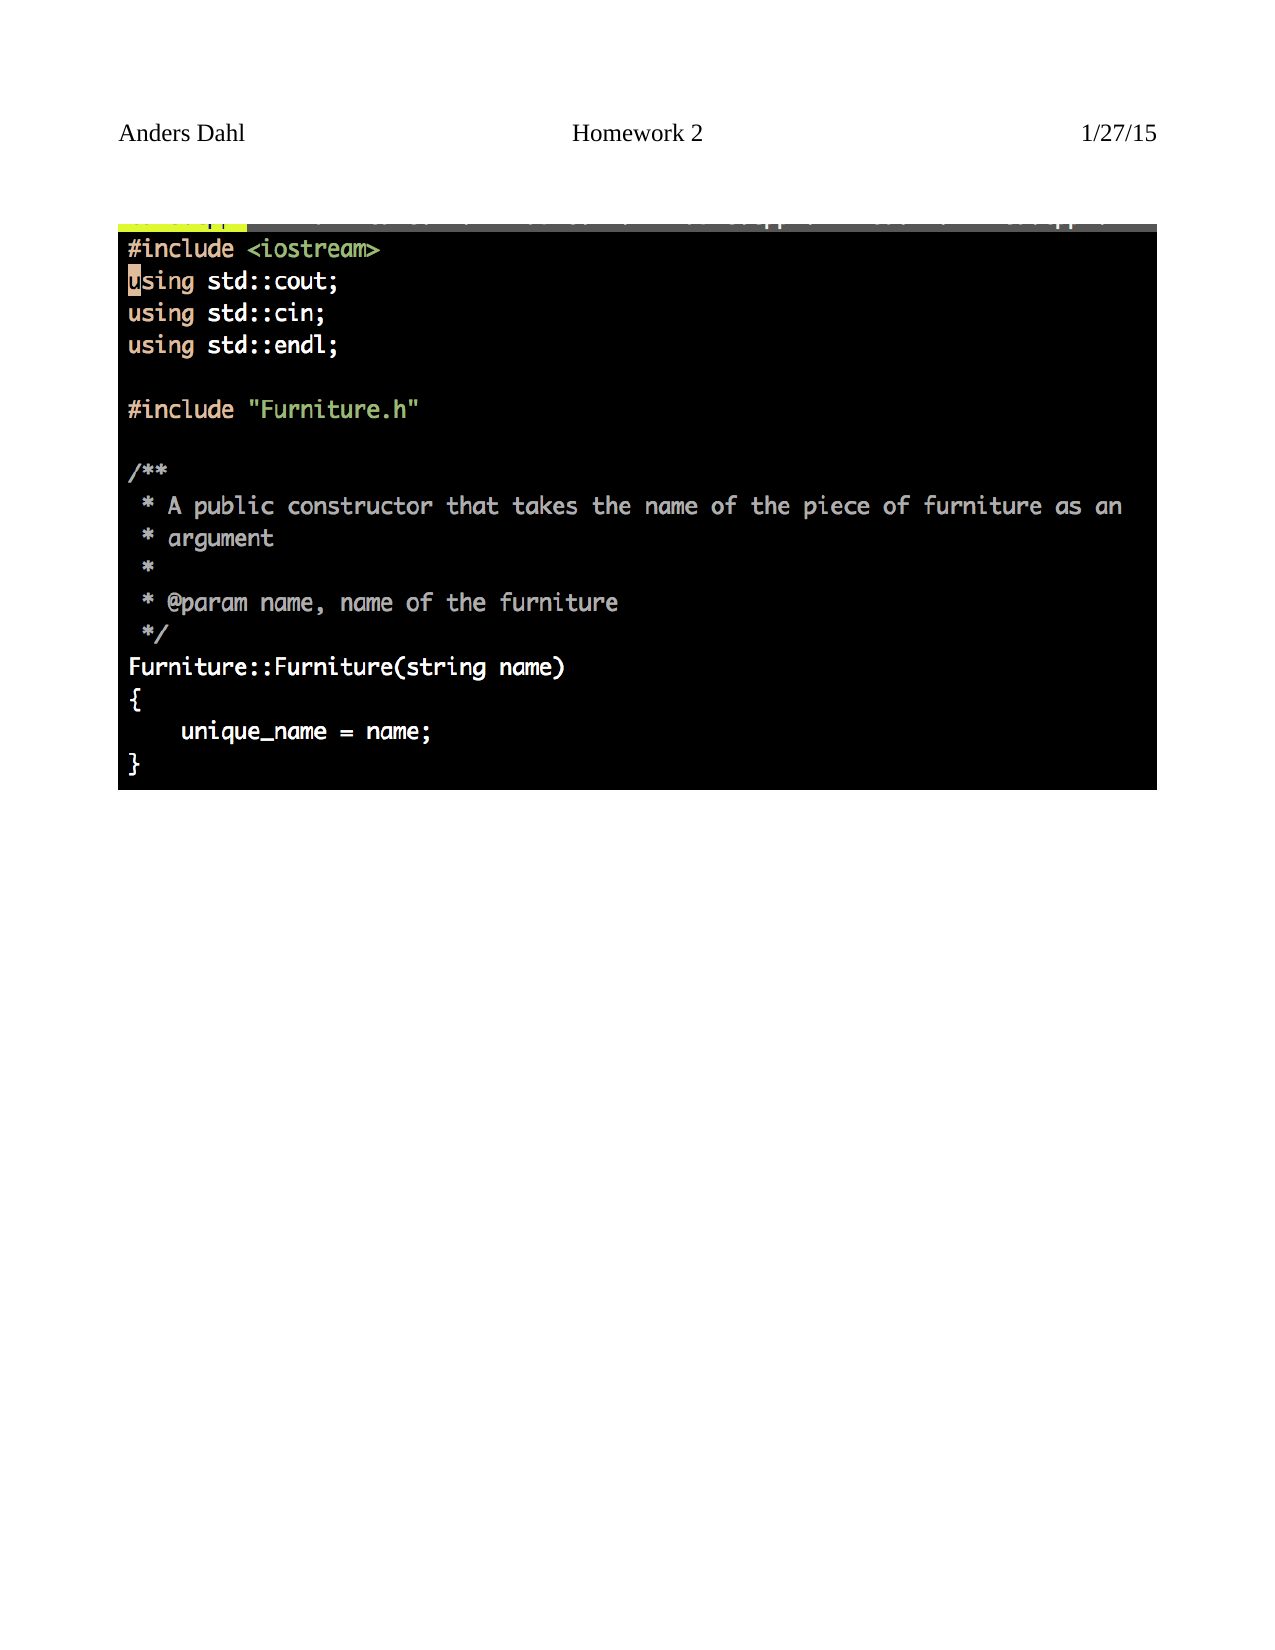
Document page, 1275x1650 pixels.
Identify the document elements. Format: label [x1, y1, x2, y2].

picture [118, 224, 1157, 790]
